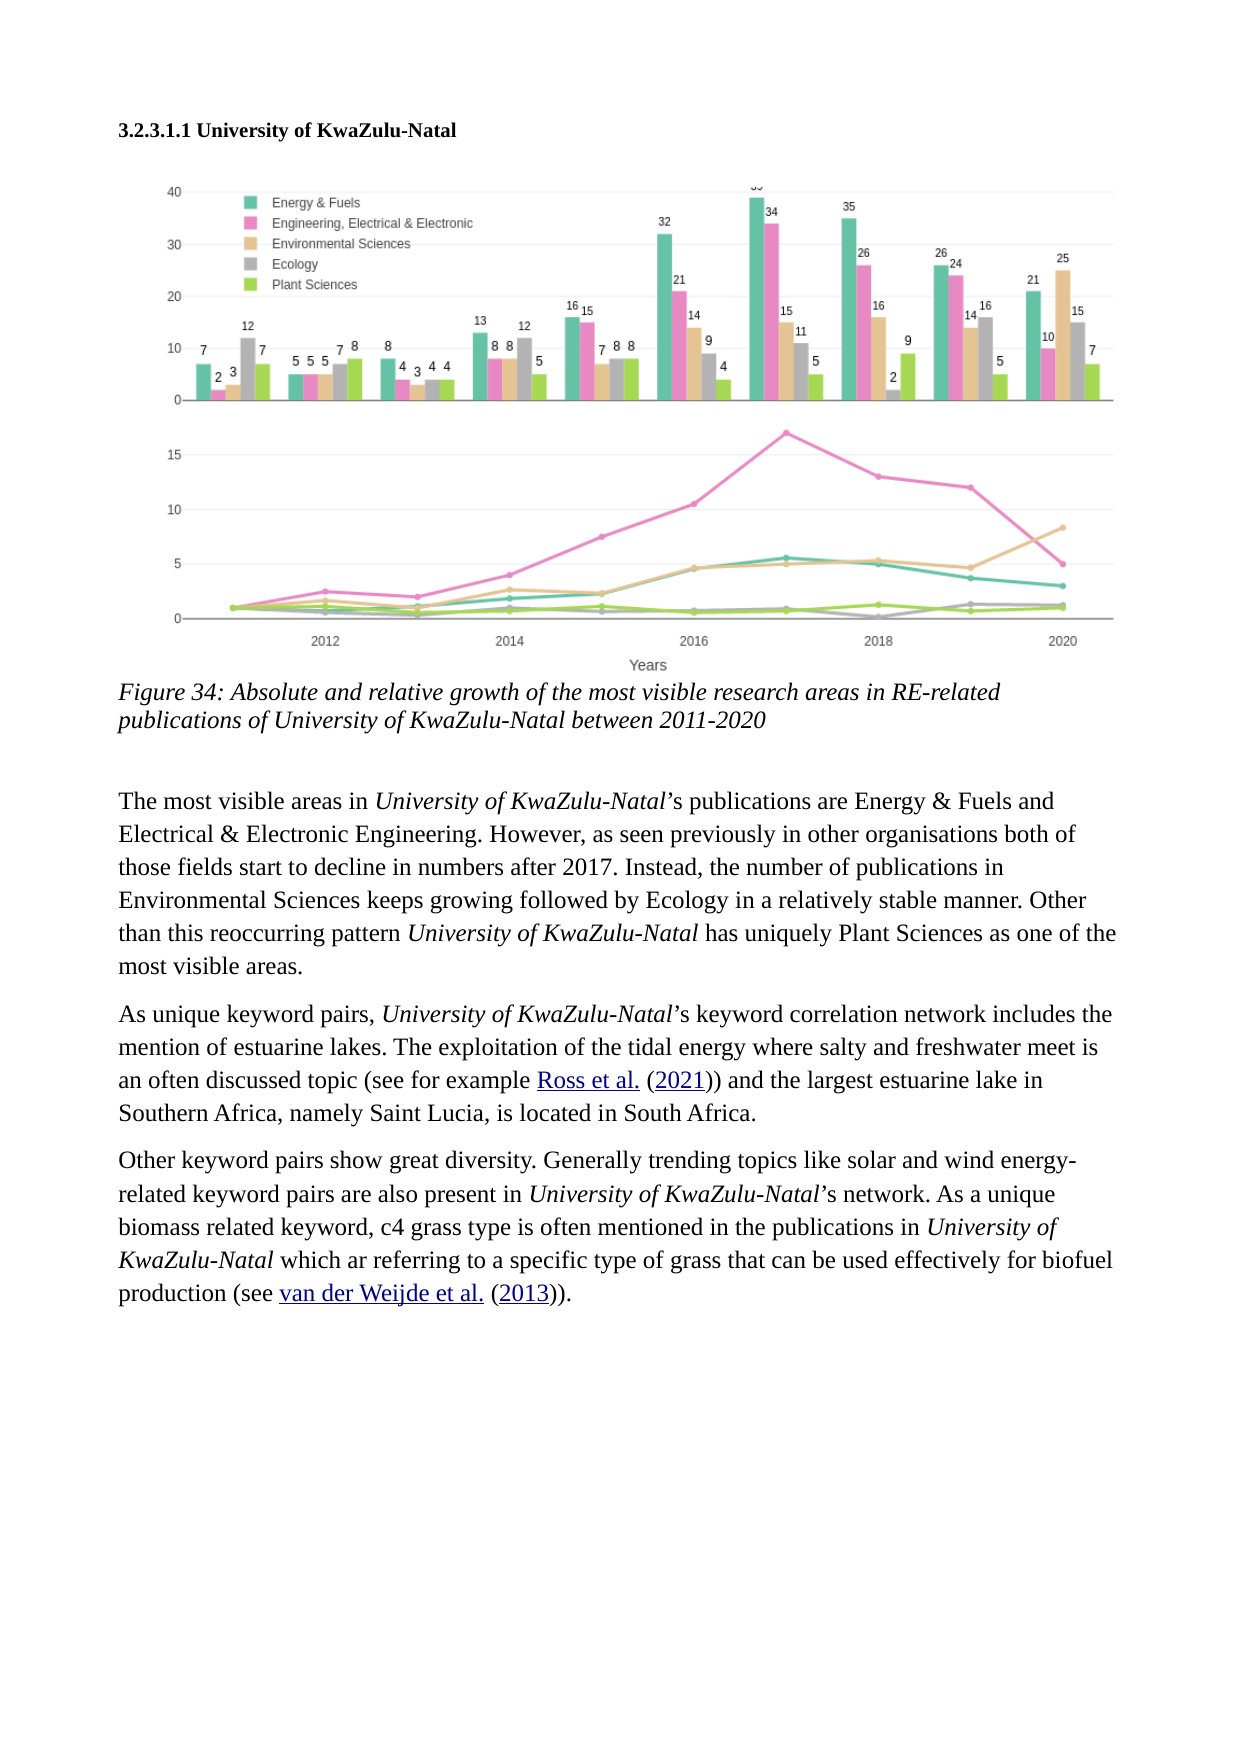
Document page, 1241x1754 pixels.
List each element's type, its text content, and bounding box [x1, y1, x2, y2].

picture [118, 161, 1123, 677]
text Figure 34: Absolute and relative growth of the most visible research areas in RE-related publications of University of KwaZulu-Natal between 2011-2020 [118, 677, 1122, 734]
text Other keyword pairs show great diversity. Generally trending topics like solar and wind energy-related keyword pairs are also present in University of KwaZulu-Natal’s network. As a unique biomass related keyword, c4 grass type is often mentioned in the publications in University of KwaZulu-Natal which ar referring to a specific type of grass that can be used effectively for biofuel production (see van der Weijde et al. (2013)). [118, 1146, 1122, 1306]
text The most visible areas in University of KwaZulu-Natal’s publications are Energy & Fuels and Electrical & Electronic Engineering. However, as seen previously in other organisations both of those fields start to decline in numbers after 2017. Instead, the number of publications in Environmental Sciences keeps growing followed by Ecology in a relatively stable manner. Other than this reoccurring pattern University of KwaZulu-Natal has uniquely Plant Sciences as one of the most visible areas. [118, 786, 1122, 980]
subtitle 3.2.3.1.1 University of KwaZulu-Natal [118, 118, 1122, 142]
text As unique keyword pairs, University of KwaZulu-Natal’s keyword correlation network includes the mention of estuarine lakes. The exploitation of the tidal energy where salty and freshwater meet is an often discussed topic (see for example Ross et al. (2021)) and the largest estuarine lake in Southern Africa, namely Saint Lucia, is located in South Africa. [118, 999, 1122, 1127]
